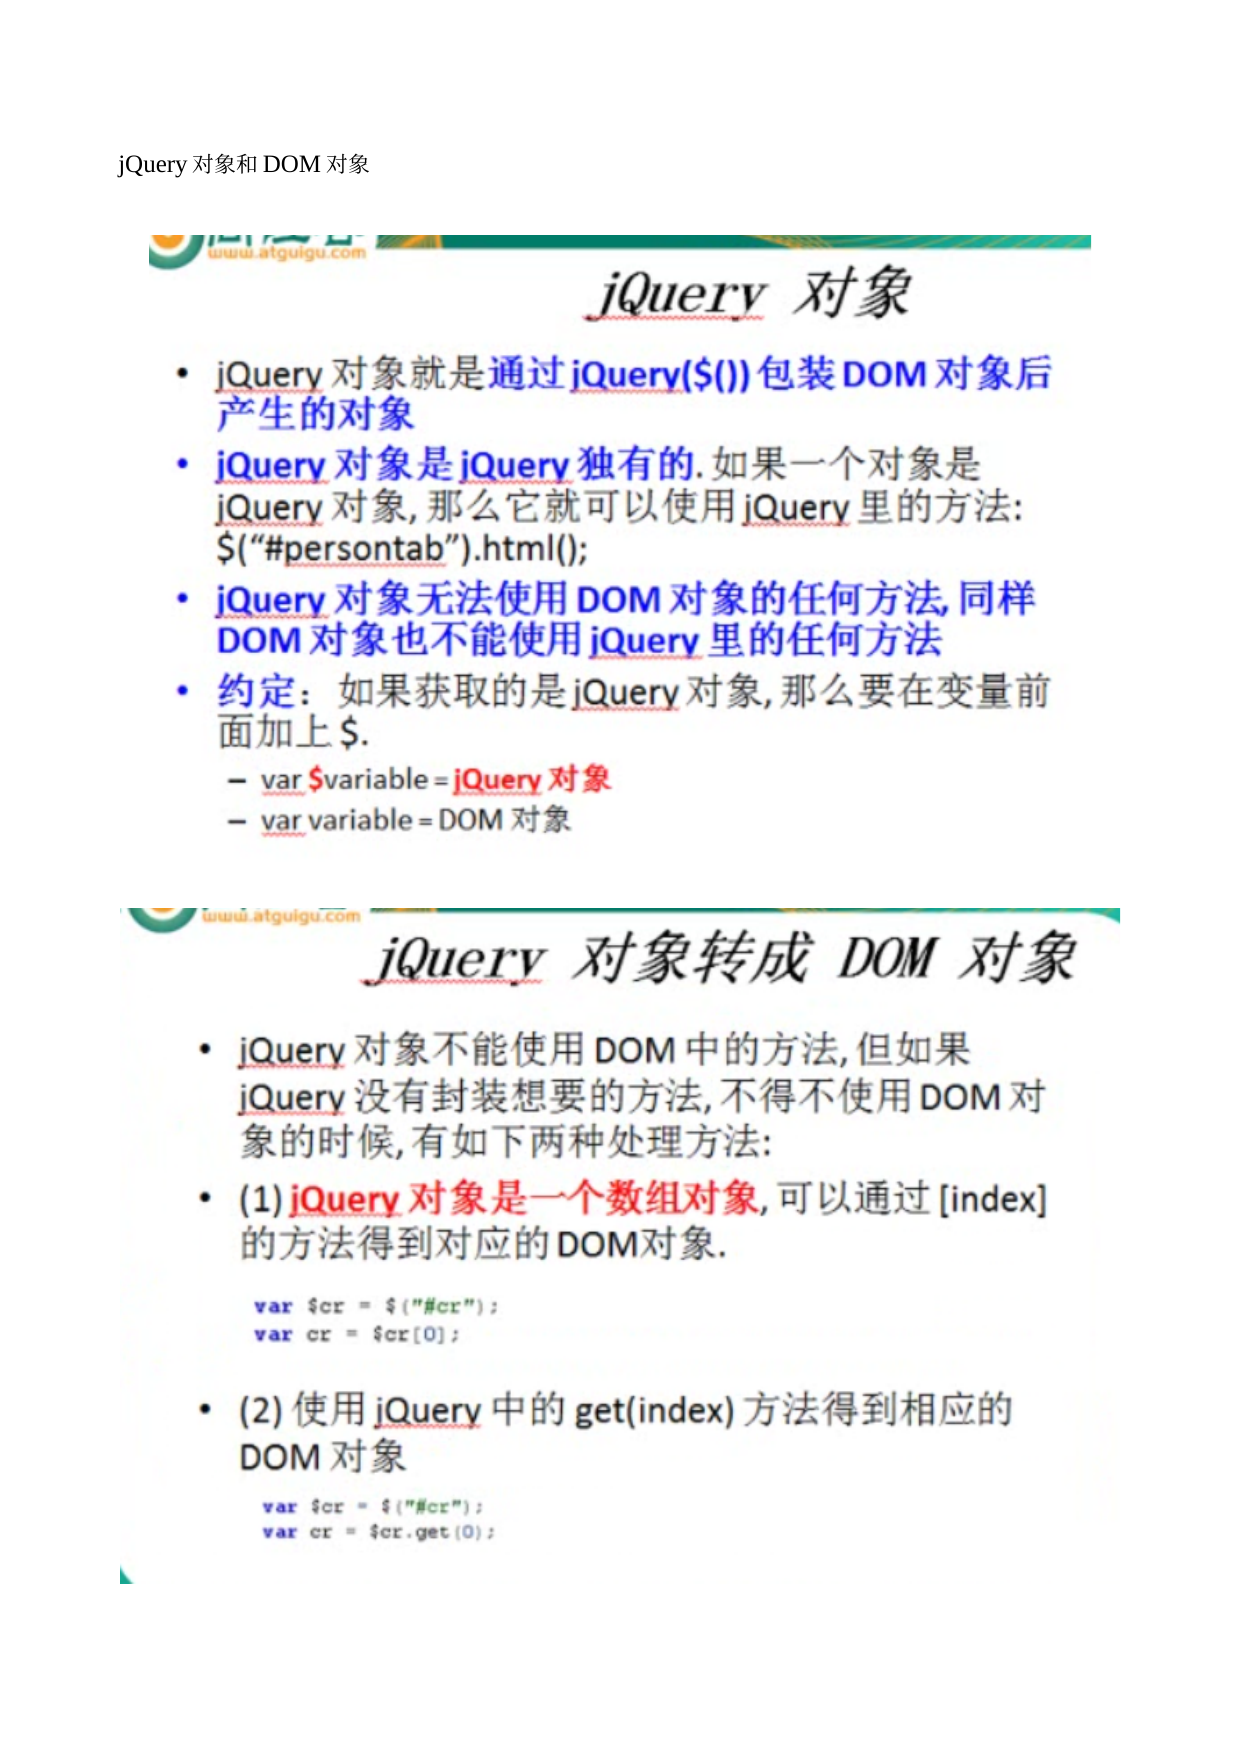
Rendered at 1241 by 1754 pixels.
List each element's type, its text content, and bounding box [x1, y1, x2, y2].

text jQuery对象和DOM对象 [118, 147, 1122, 178]
picture [120, 908, 1121, 1584]
picture [149, 235, 1092, 880]
